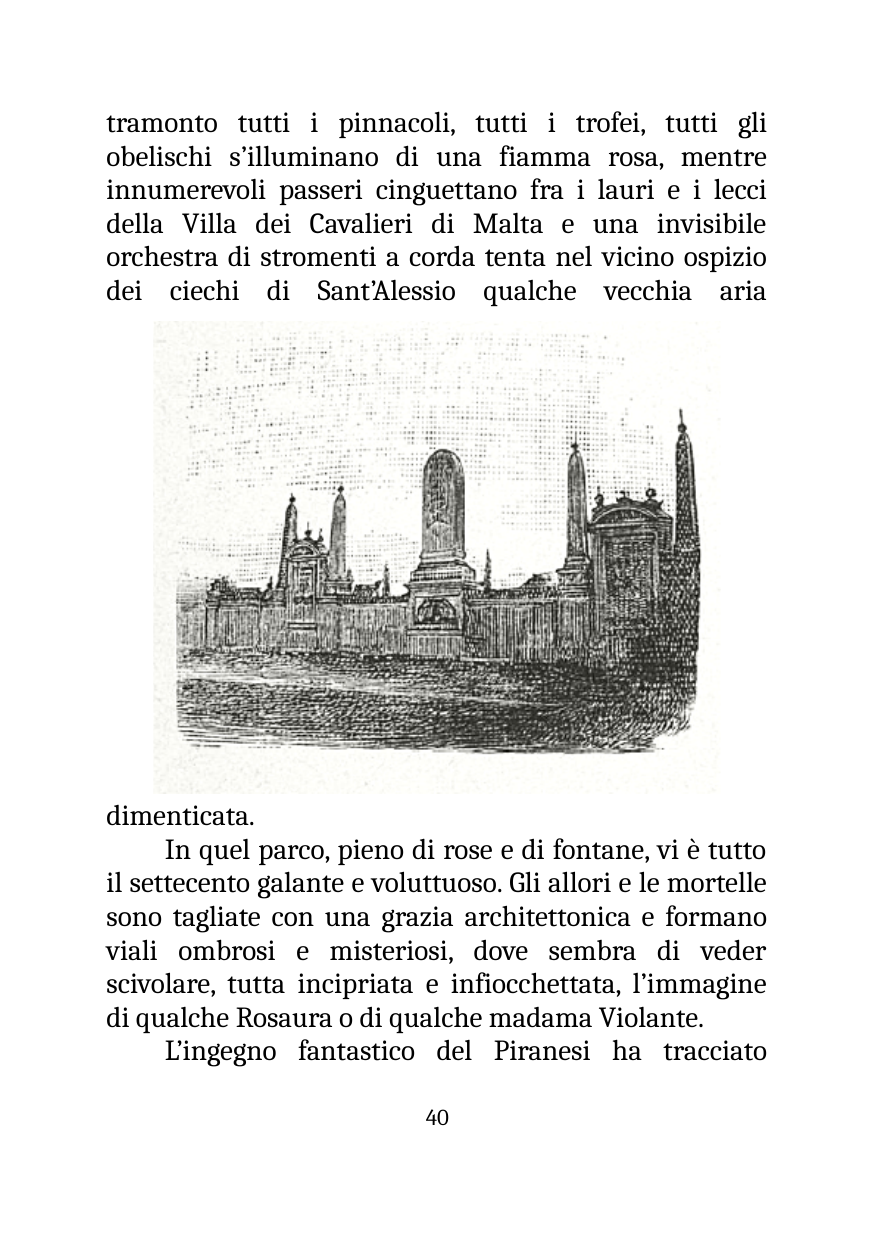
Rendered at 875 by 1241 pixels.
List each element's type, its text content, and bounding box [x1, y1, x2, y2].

text L’ingegno fantastico del Piranesi ha tracciato [106, 1034, 768, 1068]
text In quel parco, pieno di rose e di fontane, vi è tutto il settecento galante e voluttuoso. Gli allori e le mortelle sono tagliate con una grazia architettonica e formano viali ombrosi e misteriosi, dove sembra di veder scivolare, tutta incipriata e infiocchettata, l’immagine di qualche Rosaura o di qualche madama Violante. [106, 833, 768, 1034]
text tramonto tutti i pinnacoli, tutti i trofei, tutti gli obelischi s’illuminano di una fiamma rosa, mentre innumerevoli passeri cinguettano fra i lauri e i lecci della Villa dei Cavalieri di Malta e una invisibile orchestra di stromenti a corda tenta nel vicino ospizio dei ciechi di Sant’Alessio qualche vecchia aria dimenticata. [106, 106, 768, 833]
